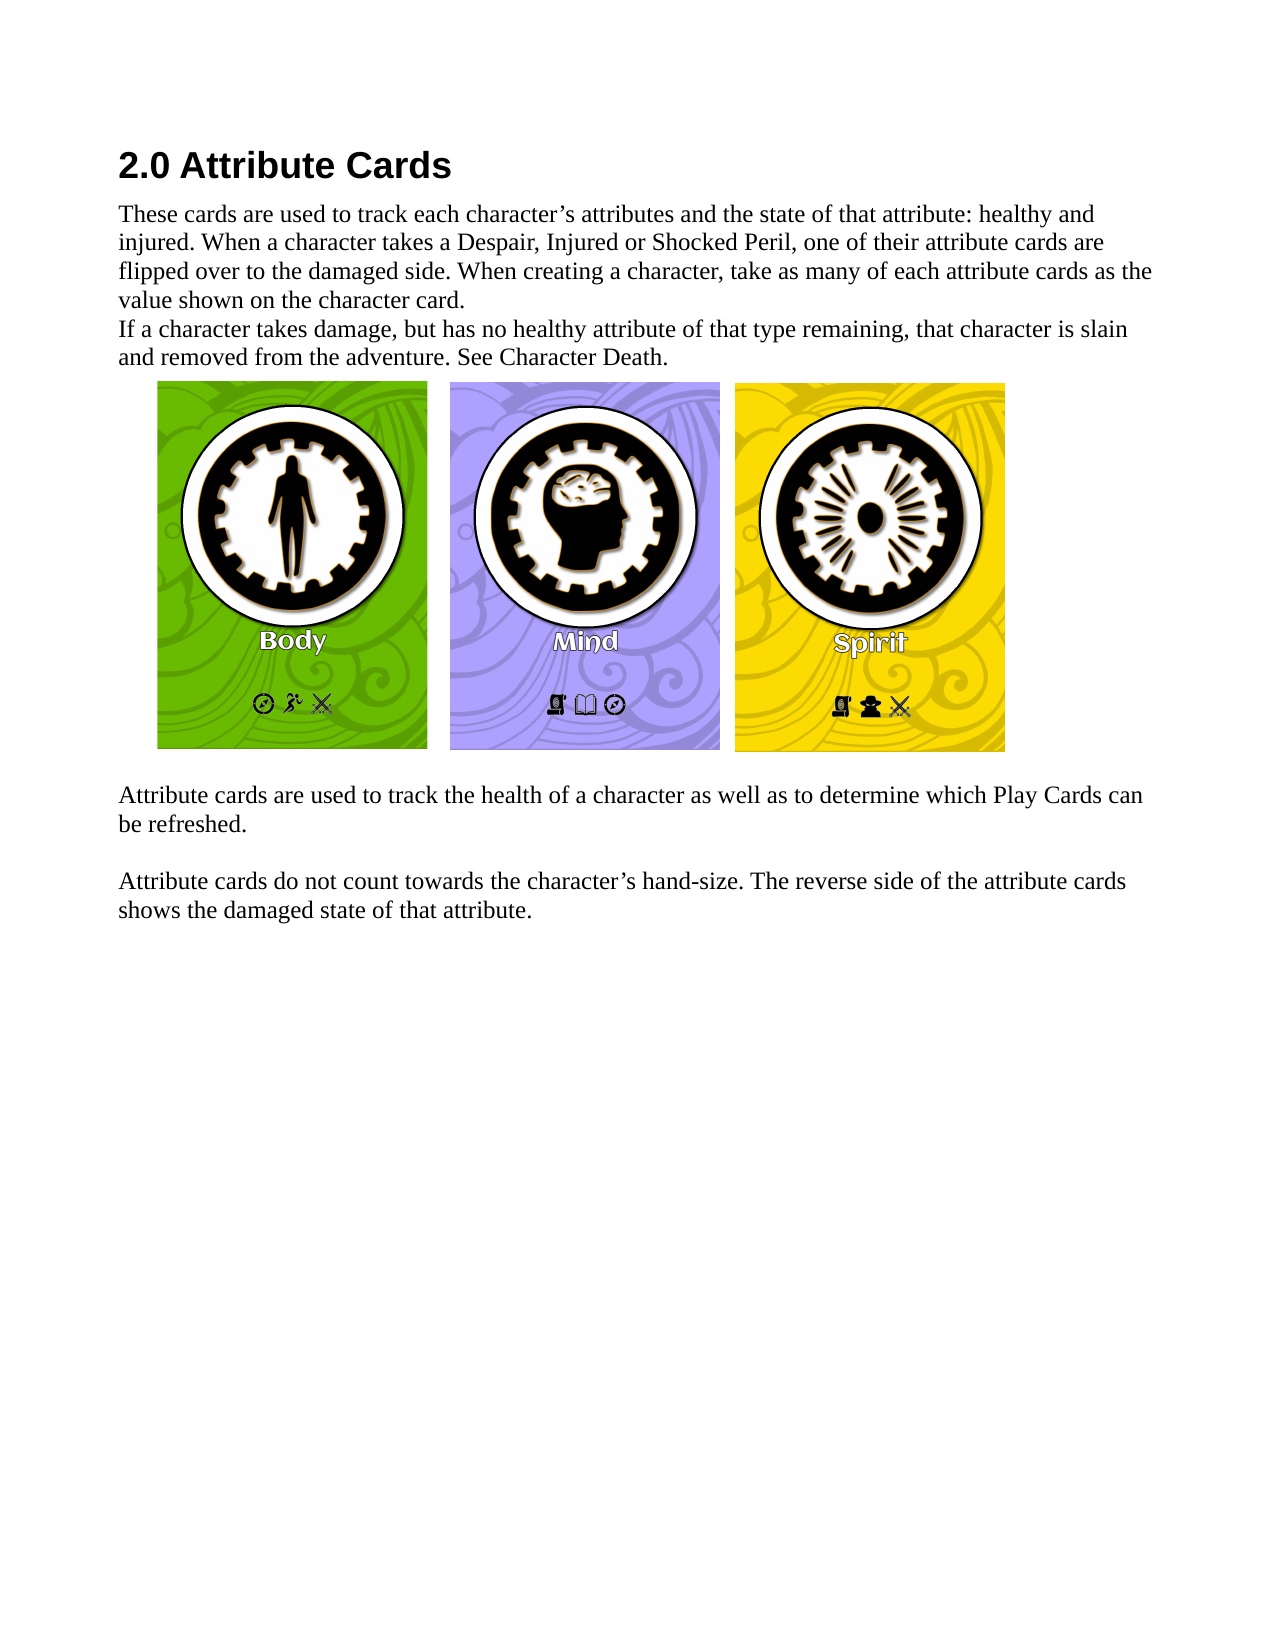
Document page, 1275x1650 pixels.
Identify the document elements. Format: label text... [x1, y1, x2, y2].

text Attribute cards do not count towards the character’s hand-size. The reverse side of the attribute cards shows the damaged state of that attribute. [118, 866, 1157, 924]
picture [157, 381, 428, 749]
text If a character takes damage, but has no healthy attribute of that type remaining, that character is slain and removed from the adventure. See Character Death. [118, 314, 1157, 371]
picture [735, 383, 1005, 752]
text These cards are used to track each character’s attributes and the state of that attribute: healthy and injured. When a character takes a Despair, Injured or Shocked Peril, one of their attribute cards are flipped over to the damaged side. When creating a character, take as many of each attribute cards as the value shown on the character card. [118, 199, 1157, 314]
picture [450, 382, 720, 750]
text Attribute cards are used to track the health of a character as well as to determine which Play Cards can be refreshed. [118, 780, 1157, 837]
subtitle 2.0 Attribute Cards [118, 143, 1157, 186]
